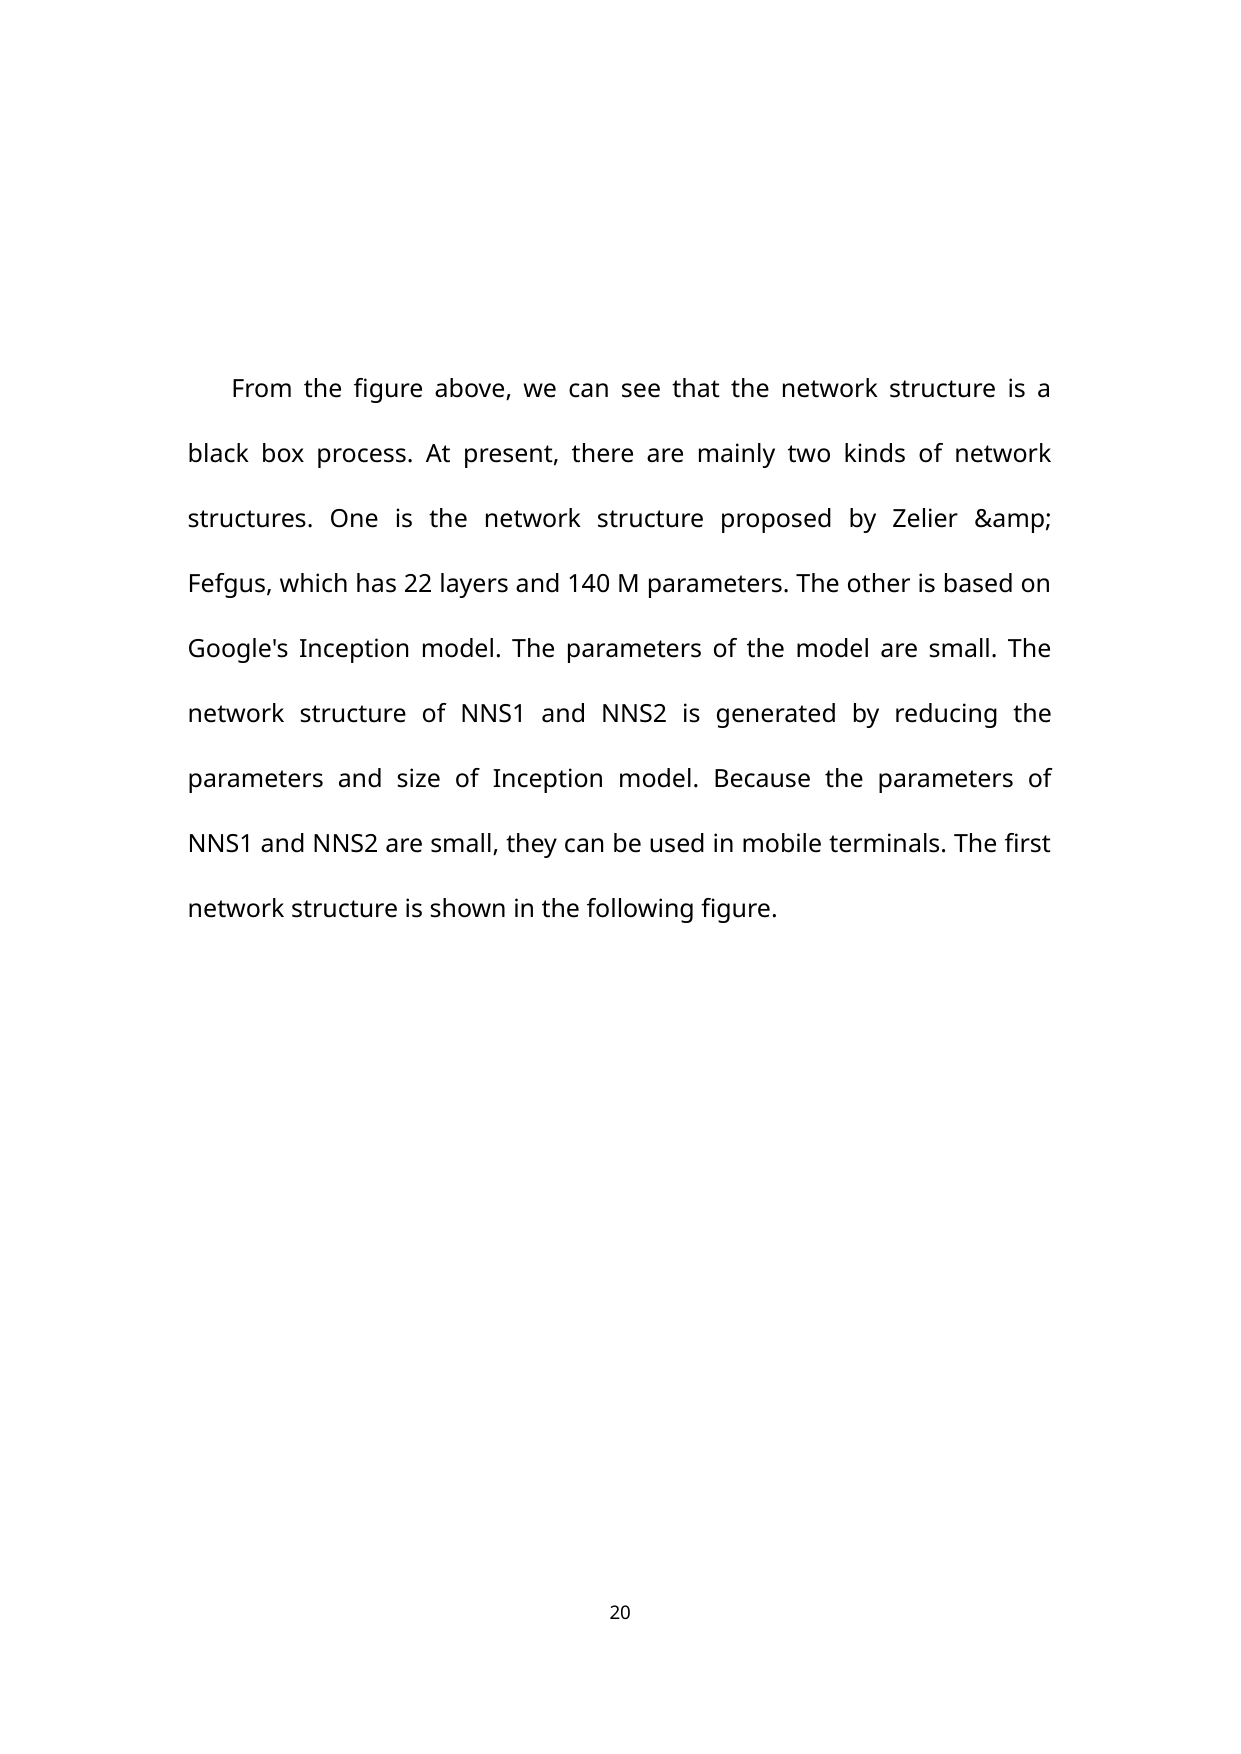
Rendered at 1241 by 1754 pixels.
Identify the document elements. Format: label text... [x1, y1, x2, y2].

text From the figure above, we can see that the network structure is a black box process. At present, there are mainly two kinds of network structures. One is the network structure proposed by Zelier &amp; Fefgus, which has 22 layers and 140 M parameters. The other is based on Google's Inception model. The parameters of the model are small. The network structure of NNS1 and NNS2 is generated by reducing the parameters and size of Inception model. Because the parameters of NNS1 and NNS2 are small, they can be used in mobile terminals. The first network structure is shown in the following figure. [187, 355, 1053, 940]
